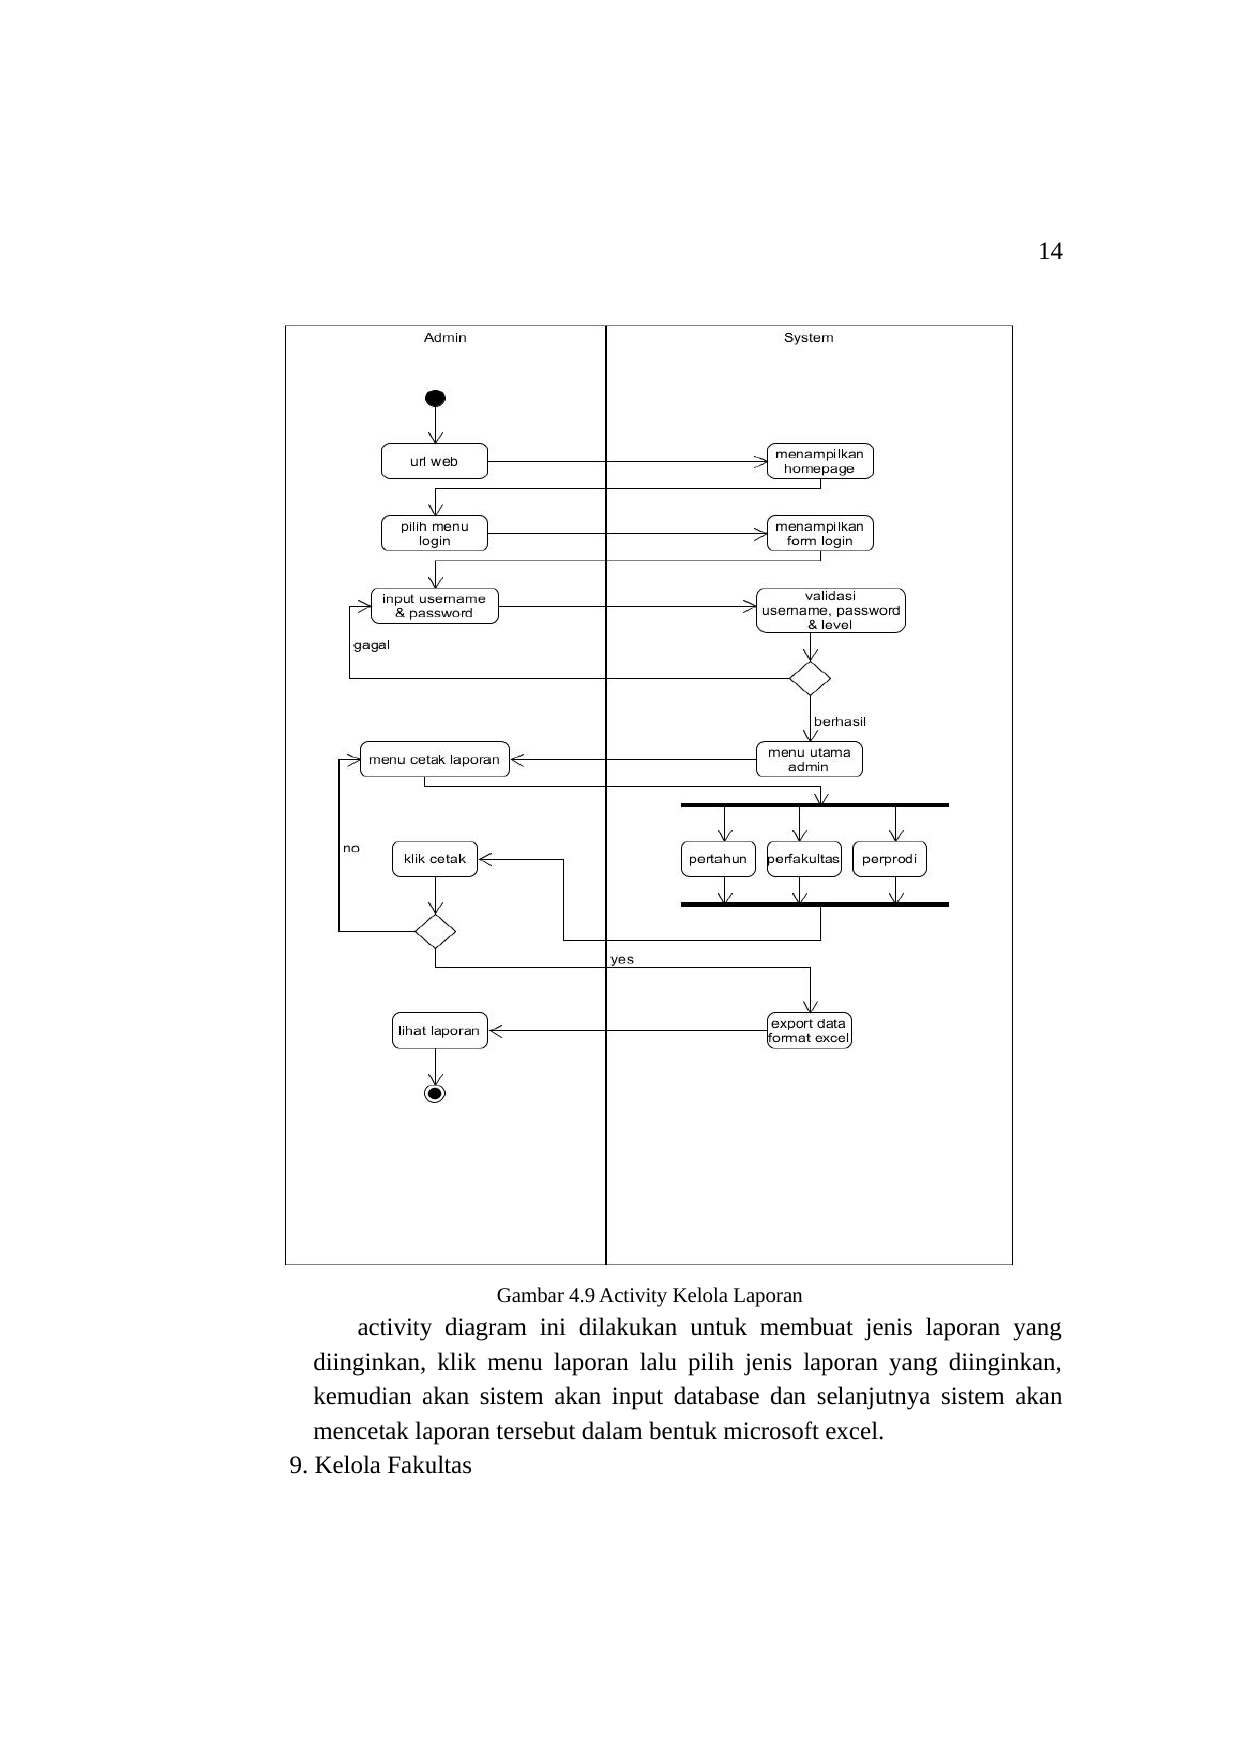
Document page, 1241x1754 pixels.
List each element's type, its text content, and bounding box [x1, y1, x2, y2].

picture [264, 307, 1035, 1283]
text 9. Kelola Fakultas [289, 1450, 1063, 1479]
text activity diagram ini dilakukan untuk membuat jenis laporan yang diinginkan, klik menu laporan lalu pilih jenis laporan yang diinginkan, kemudian akan sistem akan input database dan selanjutnya sistem akan mencetak laporan tersebut dalam bentuk microsoft excel. [264, 295, 1063, 1445]
text Gambar 4.9 Activity Kelola Laporan [264, 1283, 1035, 1307]
